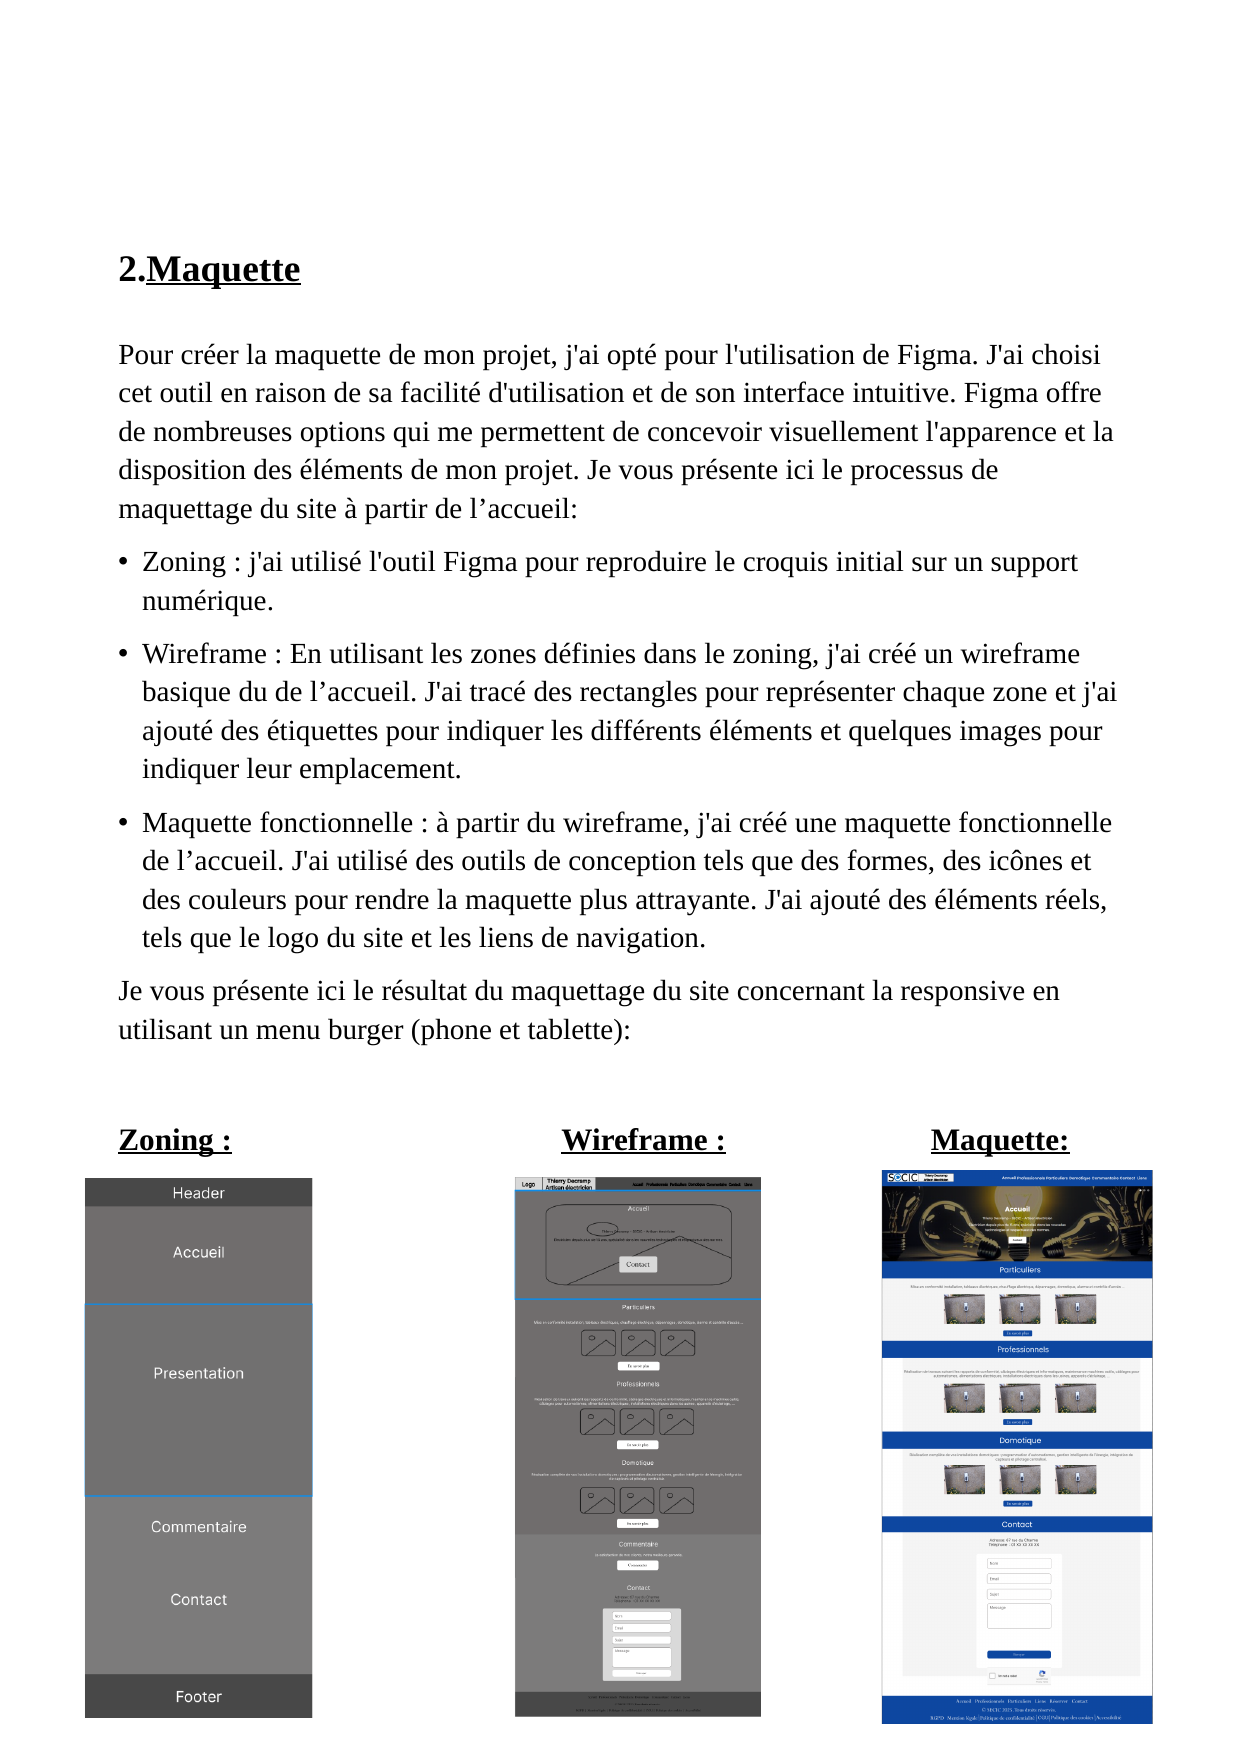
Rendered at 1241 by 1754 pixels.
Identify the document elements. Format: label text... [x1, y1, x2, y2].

text Je vous présente ici le résultat du maquettage du site concernant la responsive en utilisant un menu burger (phone et tablette): [118, 973, 1122, 1046]
picture [514, 1177, 761, 1717]
picture [881, 1170, 1153, 1724]
text Pour créer la maquette de mon projet, j'ai opté pour l'utilisation de Figma. J'ai choisi cet outil en raison de sa facilité d'utilisation et de son interface intuitive. Figma offre de nombreuses options qui me permettent de concevoir visuellement l'apparence et la disposition des éléments de mon projet. Je vous présente ici le processus de maquettage du site à partir de l’accueil: [118, 337, 1122, 524]
list Maquette fonctionnelle : à partir du wireframe, j'ai créé une maquette fonctionnelle de l’accueil. J'ai utilisé des outils de conception tels que des formes, des icônes et des couleurs pour rendre la maquette plus attrayante. J'ai ajouté des éléments réels, tels que le logo du site et les liens de navigation. [118, 805, 1122, 954]
text Zoning : Wireframe : Maquette: [118, 1121, 1122, 1157]
picture [84, 1178, 313, 1718]
list Zoning : j'ai utilisé l'outil Figma pour reproduire le croquis initial sur un support numérique. [118, 544, 1122, 616]
list Wireframe : En utilisant les zones définies dans le zoning, j'ai créé un wireframe basique du de l’accueil. J'ai tracé des rectangles pour représenter chaque zone et j'ai ajouté des étiquettes pour indiquer les différents éléments et quelques images pour indiquer leur emplacement. [118, 636, 1122, 785]
subtitle 2.Maquette [118, 246, 1122, 289]
